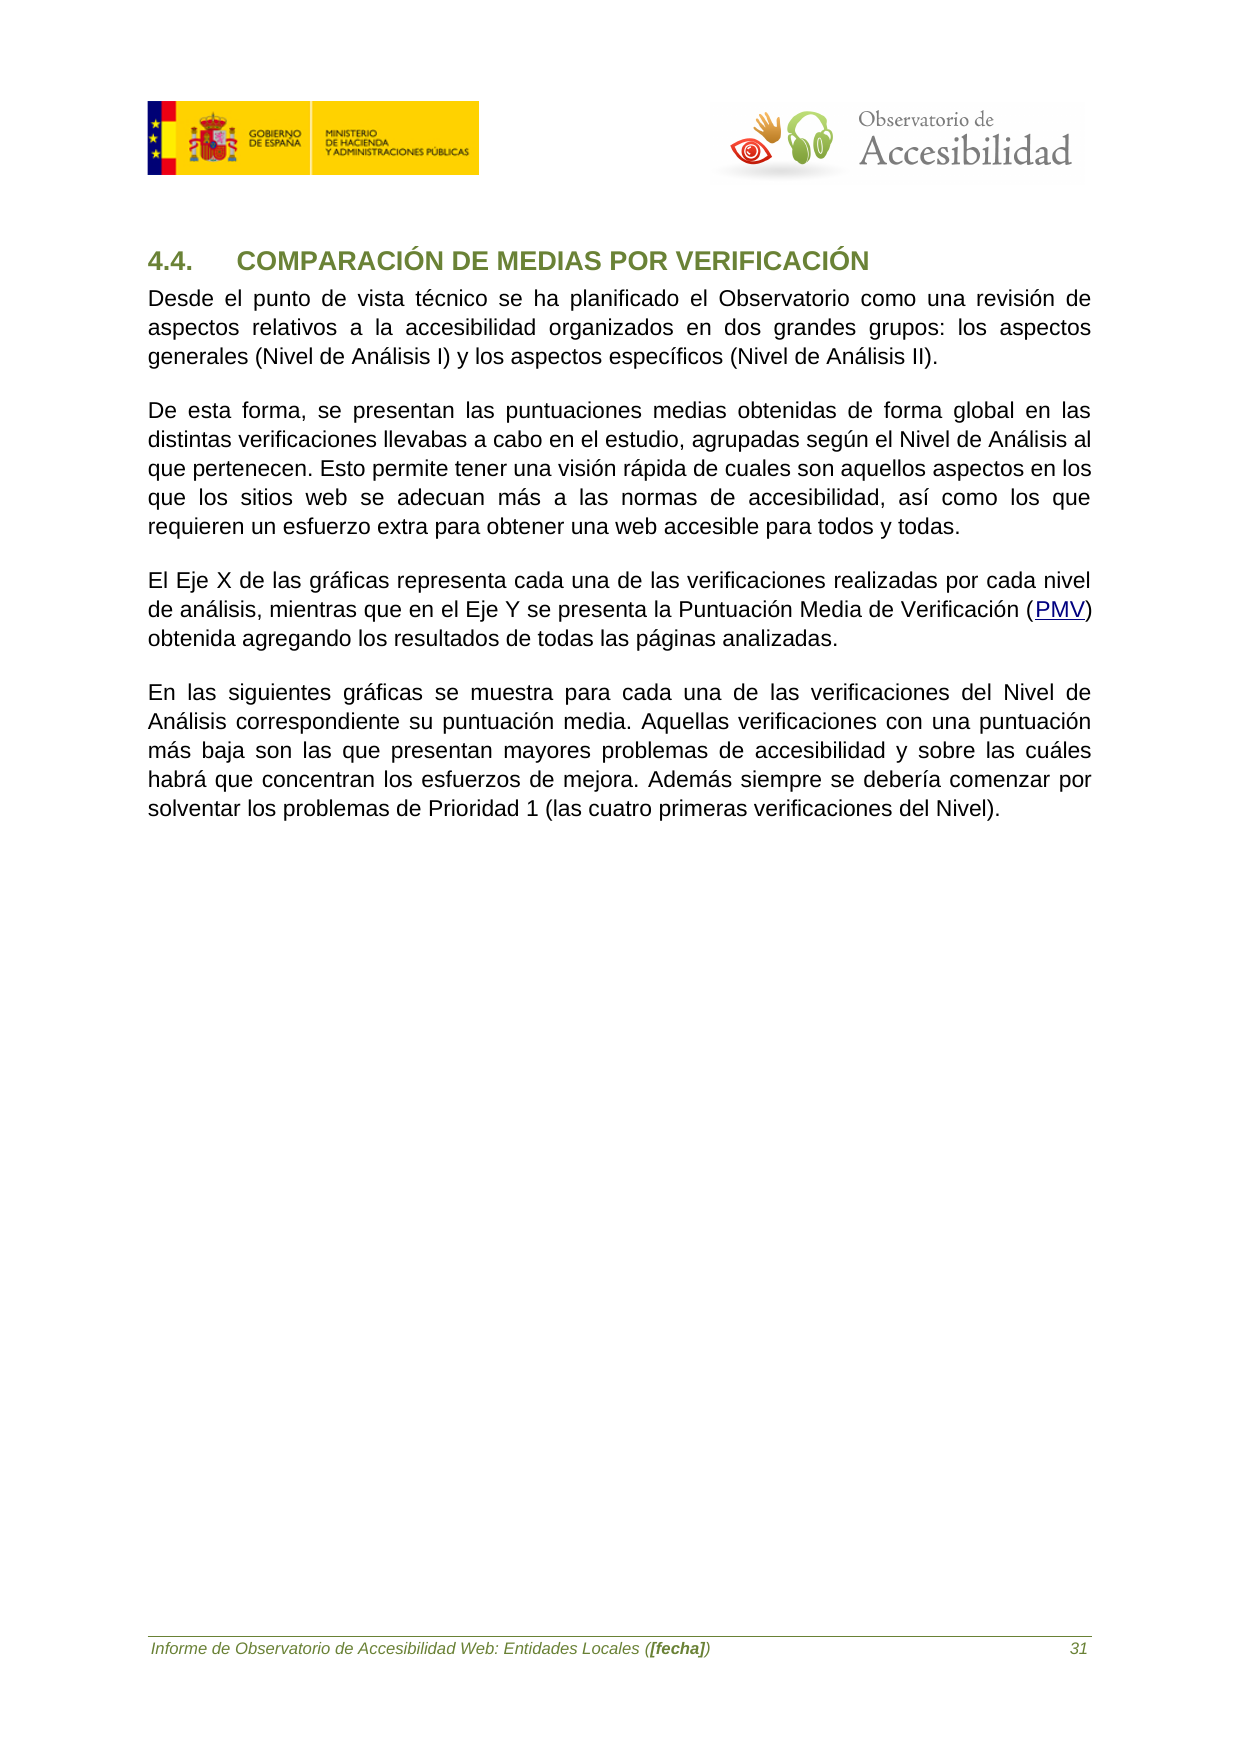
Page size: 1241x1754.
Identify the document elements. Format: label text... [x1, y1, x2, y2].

text El Eje X de las gráficas representa cada una de las verificaciones realizadas por cada nivel de análisis, mientras que en el Eje Y se presenta la Puntuación Media de Verificación (PMV) obtenida agregando los resultados de todas las páginas analizadas. [148, 567, 1092, 651]
picture [710, 102, 1086, 185]
text En las siguientes gráficas se muestra para cada una de las verificaciones del Nivel de Análisis correspondiente su puntuación media. Aquellas verificaciones con una puntuación más baja son las que presentan mayores problemas de accesibilidad y sobre las cuáles habrá que concentran los esfuerzos de mejora. Además siempre se debería comenzar por solventar los problemas de Prioridad 1 (las cuatro primeras verificaciones del Nivel). [148, 679, 1092, 821]
text Desde el punto de vista técnico se ha planificado el Observatorio como una revisión de aspectos relativos a la accesibilidad organizados en dos grandes grupos: los aspectos generales (Nivel de Análisis I) y los aspectos específicos (Nivel de Análisis II). [148, 285, 1092, 369]
subtitle Comparación de medias por verificación [148, 245, 1092, 276]
text De esta forma, se presentan las puntuaciones medias obtenidas de forma global en las distintas verificaciones llevabas a cabo en el estudio, agrupadas según el Nivel de Análisis al que pertenecen. Esto permite tener una visión rápida de cuales son aquellos aspectos en los que los sitios web se adecuan más a las normas de accesibilidad, así como los que requieren un esfuerzo extra para obtener una web accesible para todos y todas. [148, 397, 1092, 539]
picture [147, 101, 479, 175]
